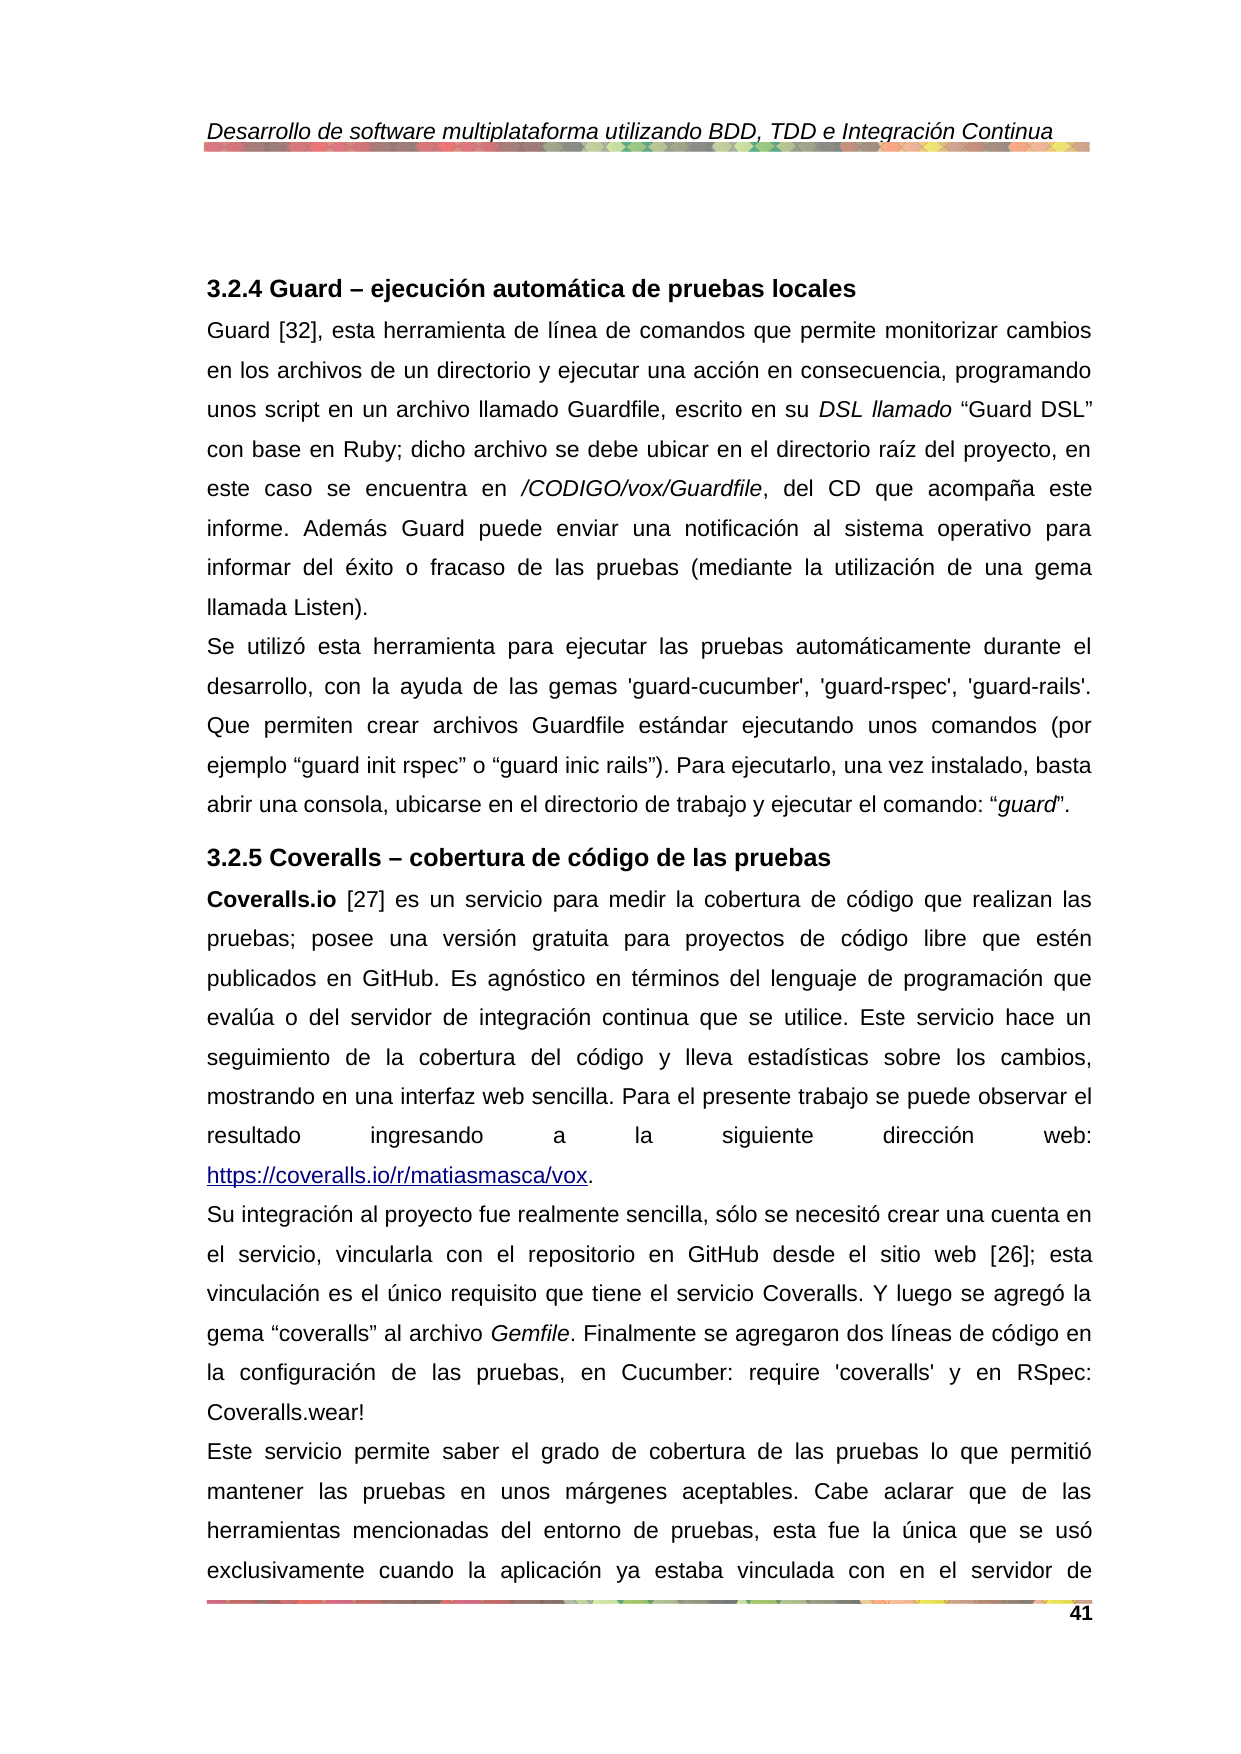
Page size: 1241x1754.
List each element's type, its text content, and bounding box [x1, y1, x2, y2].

text Su integración al proyecto fue realmente sencilla, sólo se necesitó crear una cuenta en el servicio, vincularla con el repositorio en GitHub desde el sitio web [26]; esta vinculación es el único requisito que tiene el servicio Coveralls. Y luego se agregó la gema “coveralls” al archivo Gemfile. Finalmente se agregaron dos líneas de código en la configuración de las pruebas, en Cucumber: require 'coveralls' y en RSpec: Coveralls.wear! [207, 1201, 1093, 1425]
text Se utilizó esta herramienta para ejecutar las pruebas automáticamente durante el desarrollo, con la ayuda de las gemas 'guard-cucumber', 'guard-rspec', 'guard-rails'. Que permiten crear archivos Guardfile estándar ejecutando unos comandos (por ejemplo “guard init rspec” o “guard inic rails”). Para ejecutarlo, una vez instalado, basta abrir una consola, ubicarse en el directorio de trabajo y ejecutar el comando: “guard”. [207, 633, 1093, 818]
text [206, 1600, 1093, 1604]
text Guard [32], esta herramienta de línea de comandos que permite monitorizar cambios en los archivos de un directorio y ejecutar una acción en consecuencia, programando unos script en un archivo llamado Guardfile, escrito en su DSL llamado “Guard DSL” con base en Ruby; dicho archivo se debe ubicar en el directorio raíz del proyecto, en este caso se encuentra en /CODIGO/vox/Guardfile, del CD que acompaña este informe. Además Guard puede enviar una notificación al sistema operativo para informar del éxito o fracaso de las pruebas (mediante la utilización de una gema llamada Listen). [207, 317, 1093, 620]
text Coveralls.io [27] es un servicio para medir la cobertura de código que realizan las pruebas; posee una versión gratuita para proyectos de código libre que estén publicados en GitHub. Es agnóstico en términos del lenguaje de programación que evalúa o del servidor de integración continua que se utilice. Este servicio hace un seguimiento de la cobertura del código y lleva estadísticas sobre los cambios, mostrando en una interfaz web sencilla. Para el presente trabajo se puede observar el resultado ingresando a la siguiente dirección web: https://coveralls.io/r/matiasmasca/vox. [207, 886, 1093, 1188]
text 3.2.4 Guard – ejecución automática de pruebas locales [207, 274, 1093, 303]
text 3.2.5 Coveralls – cobertura de código de las pruebas [207, 842, 1093, 871]
text Este servicio permite saber el grado de cobertura de las pruebas lo que permitió mantener las pruebas en unos márgenes aceptables. Cabe aclarar que de las herramientas mencionadas del entorno de pruebas, esta fue la única que se usó exclusivamente cuando la aplicación ya estaba vinculada con en el servidor de [207, 1438, 1093, 1583]
text [203, 142, 1090, 152]
